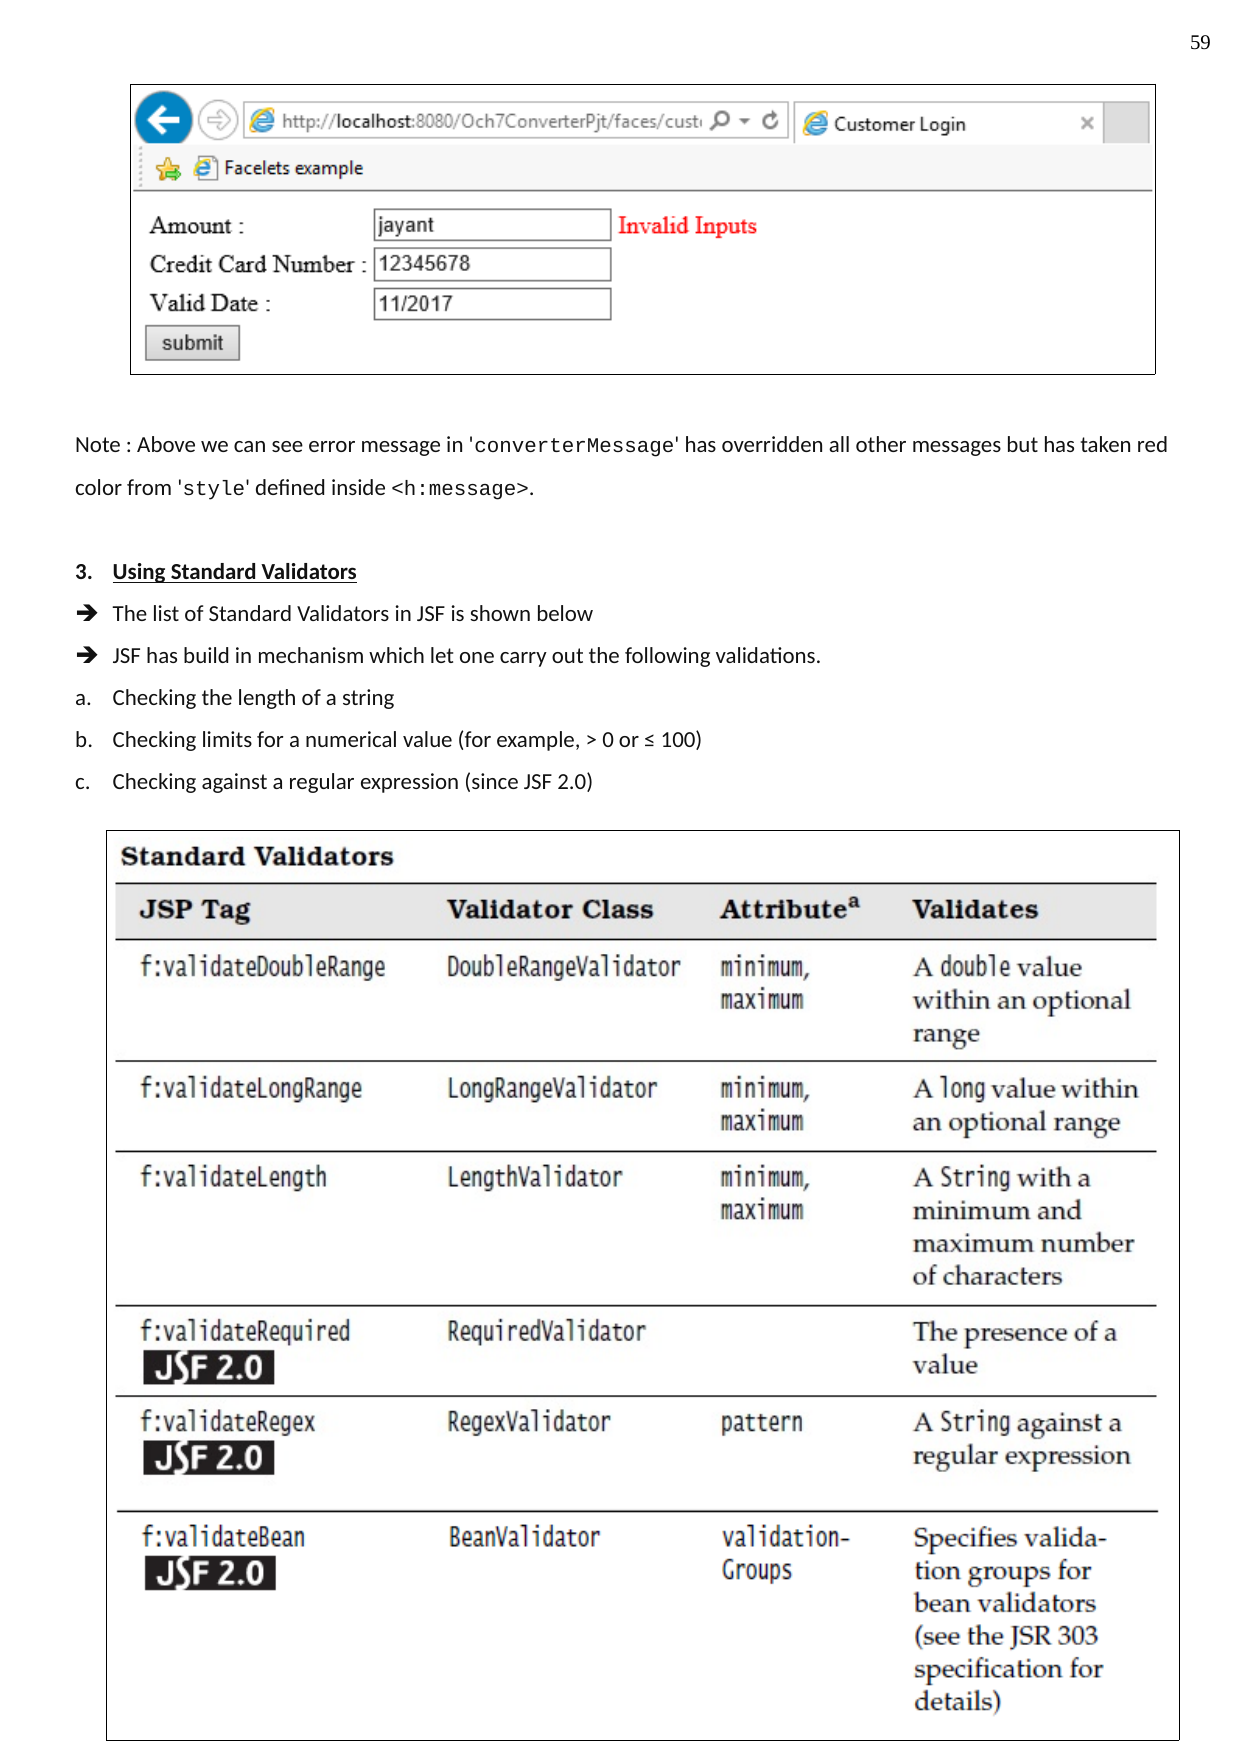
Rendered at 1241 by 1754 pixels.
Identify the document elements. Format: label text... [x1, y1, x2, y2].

text c. Checking against a regular expression (since JSF 2.0) [75, 767, 1211, 795]
list The list of Standard Validators in JSF is shown below [75, 599, 1211, 627]
text b. Checking limits for a numerical value (for example, > 0 or ≤ 100) [75, 725, 1211, 753]
text a. Checking the length of a string [75, 683, 1211, 711]
text [107, 831, 1179, 1740]
text Note : Above we can see error message in 'converterMessage' has overridden all other messages but has taken red color from 'style' defined inside <h:message>. [75, 430, 1211, 501]
list JSF has build in mechanism which let one carry out the following validations. [75, 641, 1211, 669]
text 3. Using Standard Validators [75, 557, 1211, 586]
